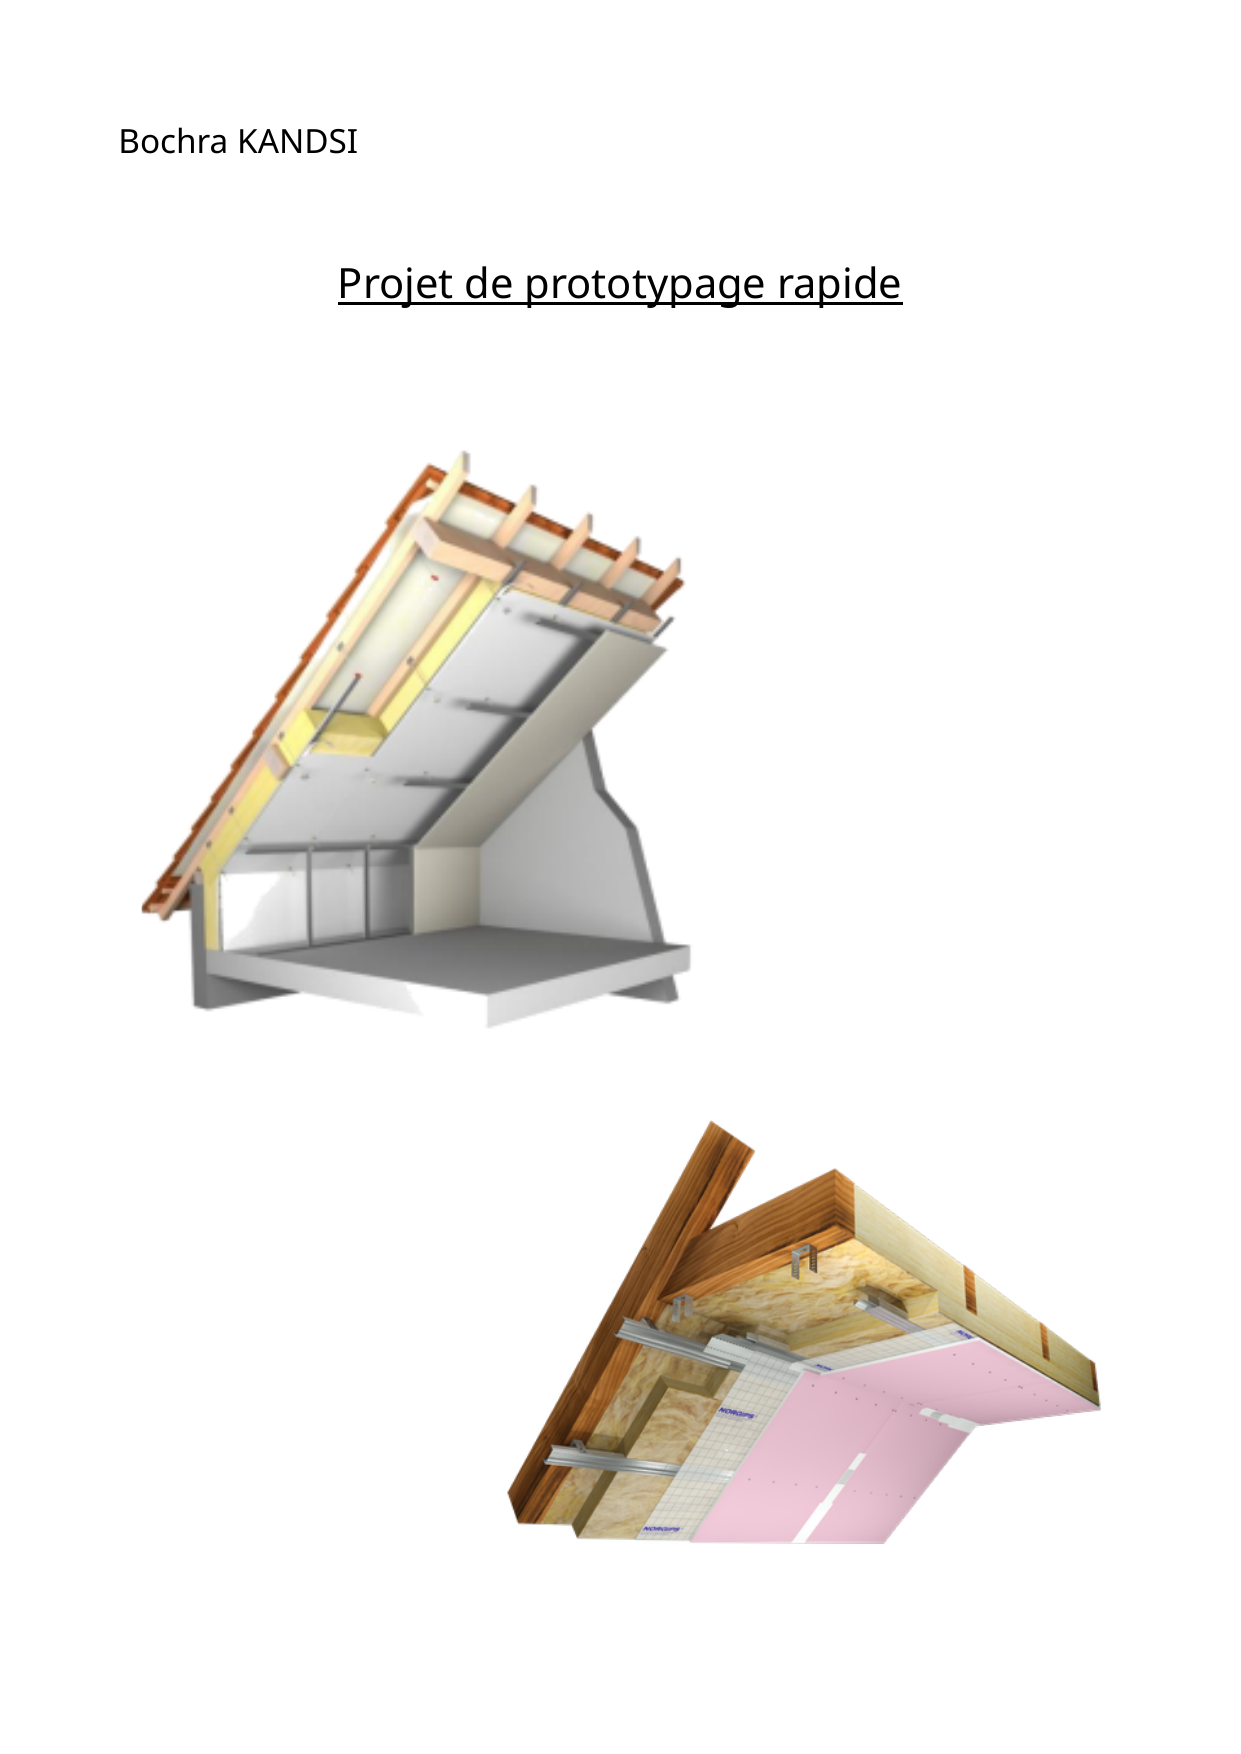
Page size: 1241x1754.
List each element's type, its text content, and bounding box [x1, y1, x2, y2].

picture [491, 1083, 1138, 1690]
text Bochra KANDSI [118, 118, 1122, 163]
picture [141, 432, 757, 1063]
text Projet de prototypage rapide [118, 254, 1122, 311]
